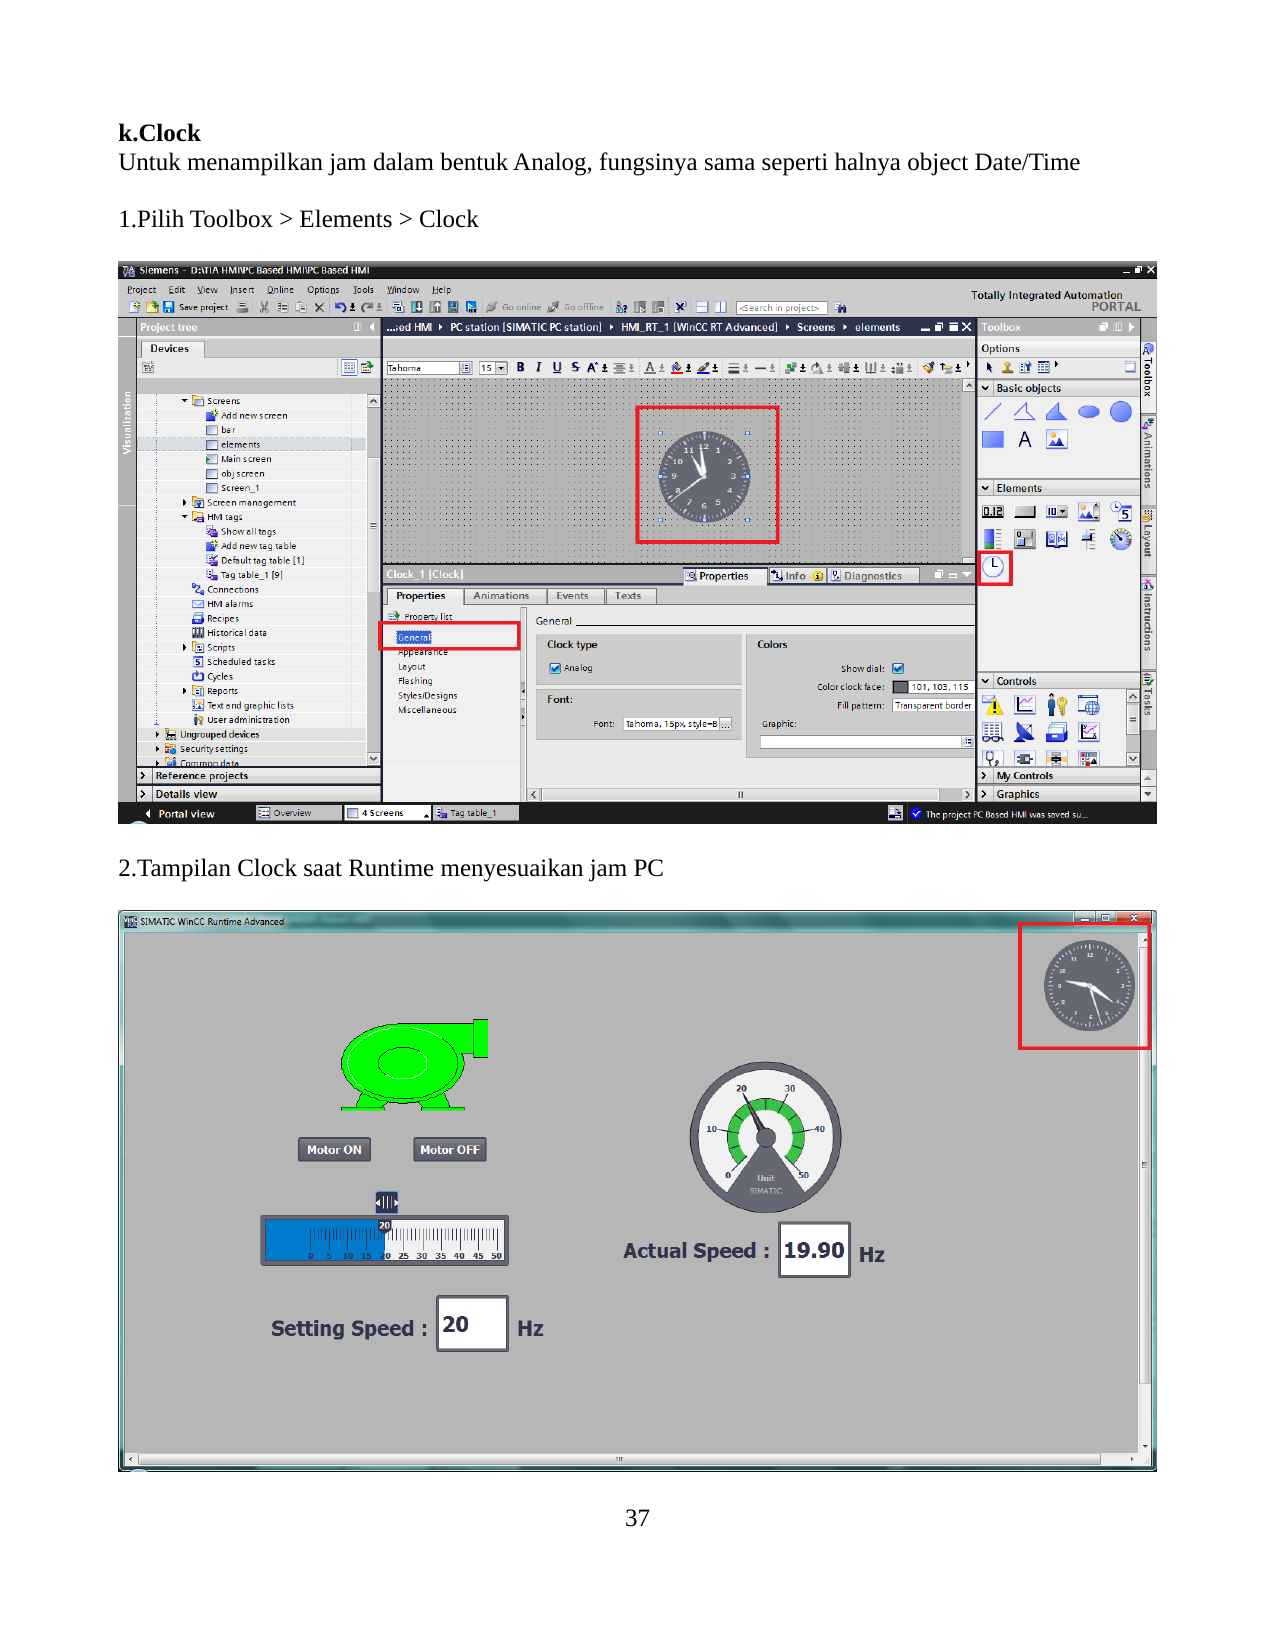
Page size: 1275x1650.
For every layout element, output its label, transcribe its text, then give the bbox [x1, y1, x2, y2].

text 1.Pilih Toolbox > Elements > Clock [118, 204, 1157, 233]
text Untuk menampilkan jam dalam bentuk Analog, fungsinya sama seperti halnya object Date/Time [118, 147, 1157, 176]
text k.Clock [118, 118, 1157, 147]
text 2.Tampilan Clock saat Runtime menyesuaikan jam PC [118, 853, 1157, 881]
picture [118, 910, 1157, 1473]
picture [118, 261, 1157, 824]
